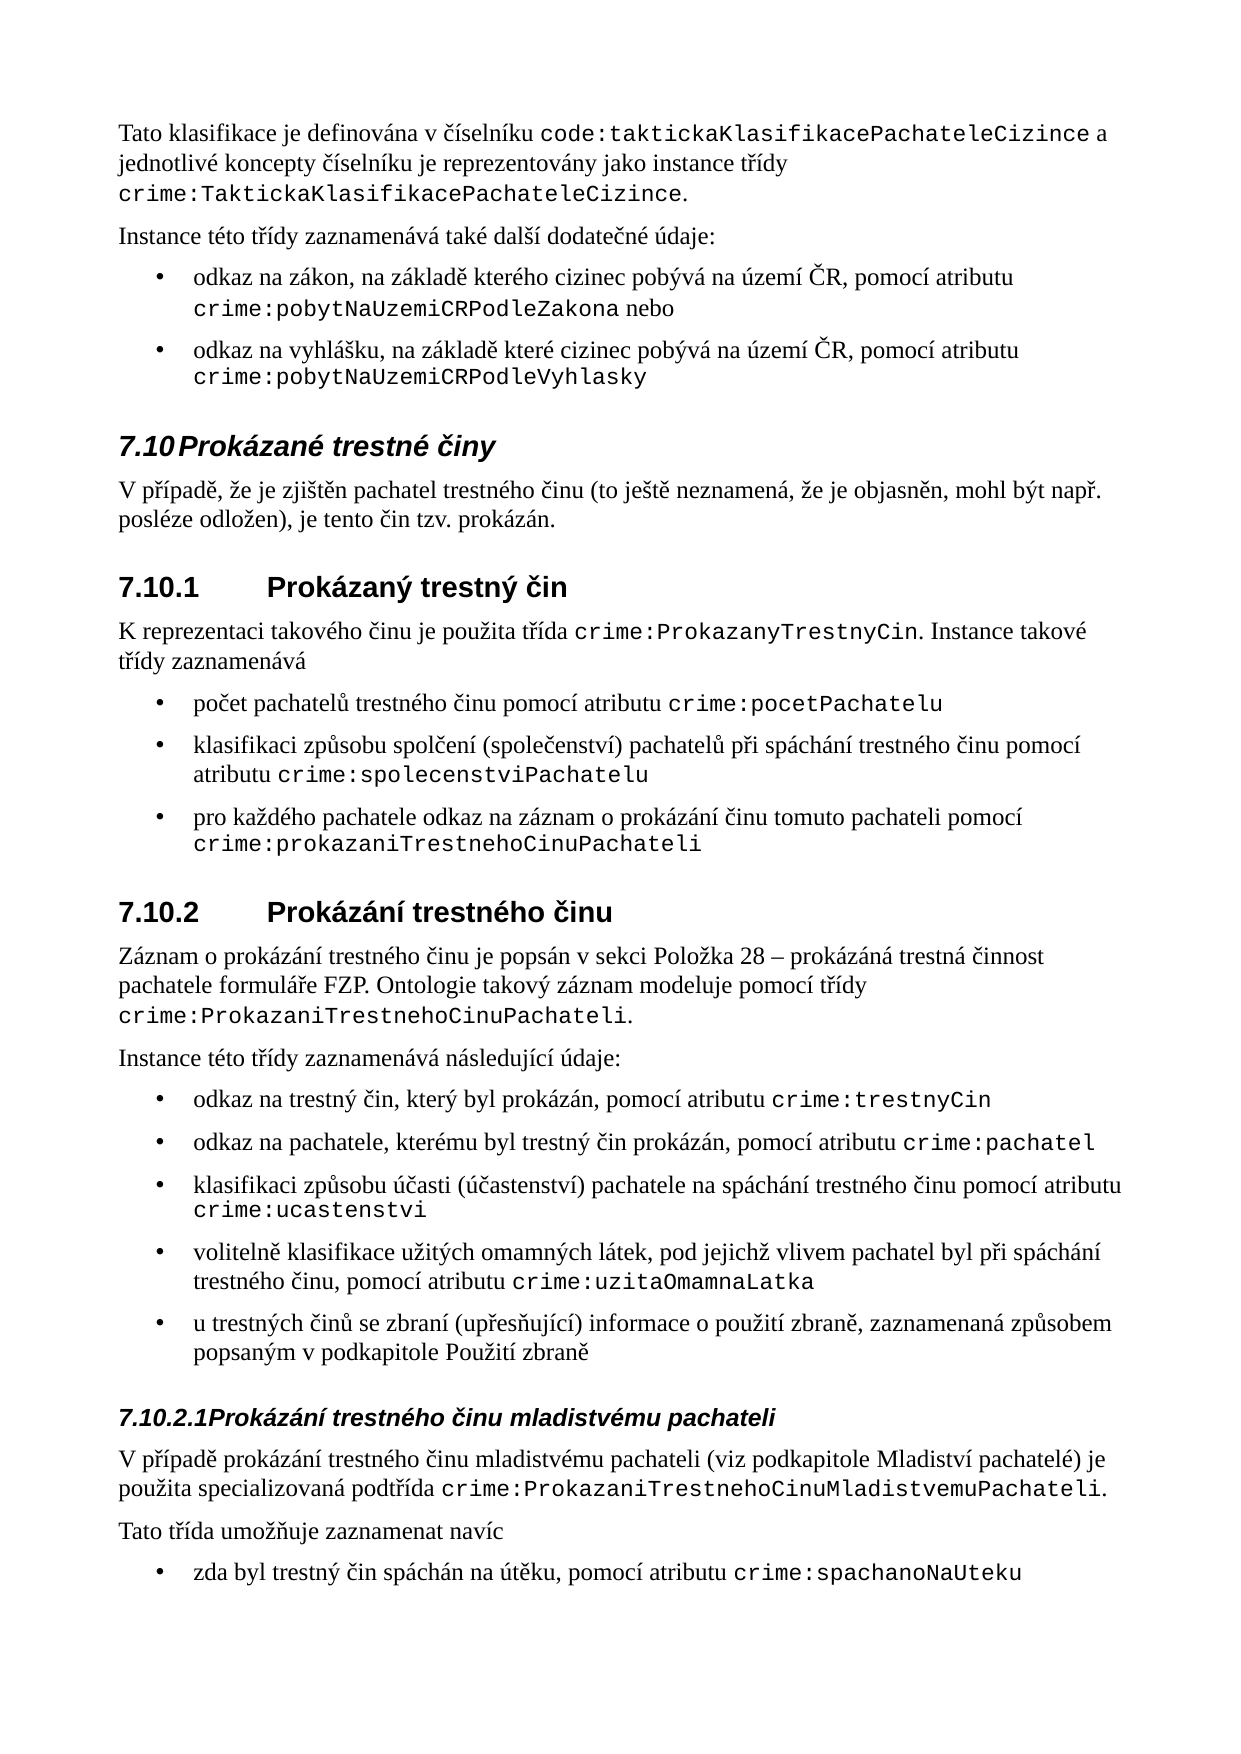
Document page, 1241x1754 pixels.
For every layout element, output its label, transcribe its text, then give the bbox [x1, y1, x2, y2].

list odkaz na vyhlášku, na základě které cizinec pobývá na území ČR, pomocí atributu crime:pobytNaUzemiCRPodleVyhlasky [156, 335, 1122, 392]
text Tato třída umožňuje zaznamenat navíc [118, 1516, 1122, 1545]
text Instance této třídy zaznamenává následující údaje: [118, 1043, 1122, 1072]
text Záznam o prokázání trestného činu je popsán v sekci Položka 28 – prokázáná trestná činnost pachatele formuláře FZP. Ontologie takový záznam modeluje pomocí třídy crime:ProkazaniTrestnehoCinuPachateli. [118, 941, 1122, 1031]
list zda byl trestný čin spáchán na útěku, pomocí atributu crime:spachanoNaUteku [156, 1557, 1122, 1587]
subtitle Prokázaný trestný čin [118, 570, 1122, 604]
list klasifikaci způsobu účasti (účastenství) pachatele na spáchání trestného činu pomocí atributu crime:ucastenstvi [156, 1170, 1122, 1224]
text V případě prokázání trestného činu mladistvému pachateli (viz podkapitole Mladiství pachatelé) je použita specializovaná podtřída crime:ProkazaniTrestnehoCinuMladistvemuPachateli. [118, 1444, 1122, 1503]
list klasifikaci způsobu spolčení (společenství) pachatelů při spáchání trestného činu pomocí atributu crime:spolecenstviPachatelu [156, 730, 1122, 789]
text V případě, že je zjištěn pachatel trestného činu (to ještě neznamená, že je objasněn, mohl být např. posléze odložen), je tento čin tzv. prokázán. [118, 475, 1122, 533]
list počet pachatelů trestného činu pomocí atributu crime:pocetPachatelu [156, 688, 1122, 718]
subtitle Prokázání trestného činu mladistvému pachateli [118, 1403, 1122, 1432]
list volitelně klasifikace užitých omamných látek, pod jejichž vlivem pachatel byl při spáchání trestného činu, pomocí atributu crime:uzitaOmamnaLatka [156, 1237, 1122, 1296]
text Instance této třídy zaznamenává také další dodatečné údaje: [118, 221, 1122, 250]
text Tato klasifikace je definována v číselníku code:taktickaKlasifikacePachateleCizince a jednotlivé koncepty číselníku je reprezentovány jako instance třídy crime:TaktickaKlasifikacePachateleCizince. [118, 118, 1122, 209]
list pro každého pachatele odkaz na záznam o prokázání činu tomuto pachateli pomocí crime:prokazaniTrestnehoCinuPachateli [156, 802, 1122, 858]
list odkaz na pachatele, kterému byl trestný čin prokázán, pomocí atributu crime:pachatel [156, 1127, 1122, 1157]
list u trestných činů se zbraní (upřesňující) informace o použití zbraně, zaznamenaná způsobem popsaným v podkapitole Použití zbraně [156, 1308, 1122, 1366]
list odkaz na trestný čin, který byl prokázán, pomocí atributu crime:trestnyCin [156, 1084, 1122, 1114]
subtitle Prokázané trestné činy [118, 429, 1122, 463]
text K reprezentaci takového činu je použita třída crime:ProkazanyTrestnyCin. Instance takové třídy zaznamenává [118, 616, 1122, 675]
subtitle Prokázání trestného činu [118, 895, 1122, 929]
list odkaz na zákon, na základě kterého cizinec pobývá na území ČR, pomocí atributu crime:pobytNaUzemiCRPodleZakona nebo [156, 262, 1122, 323]
